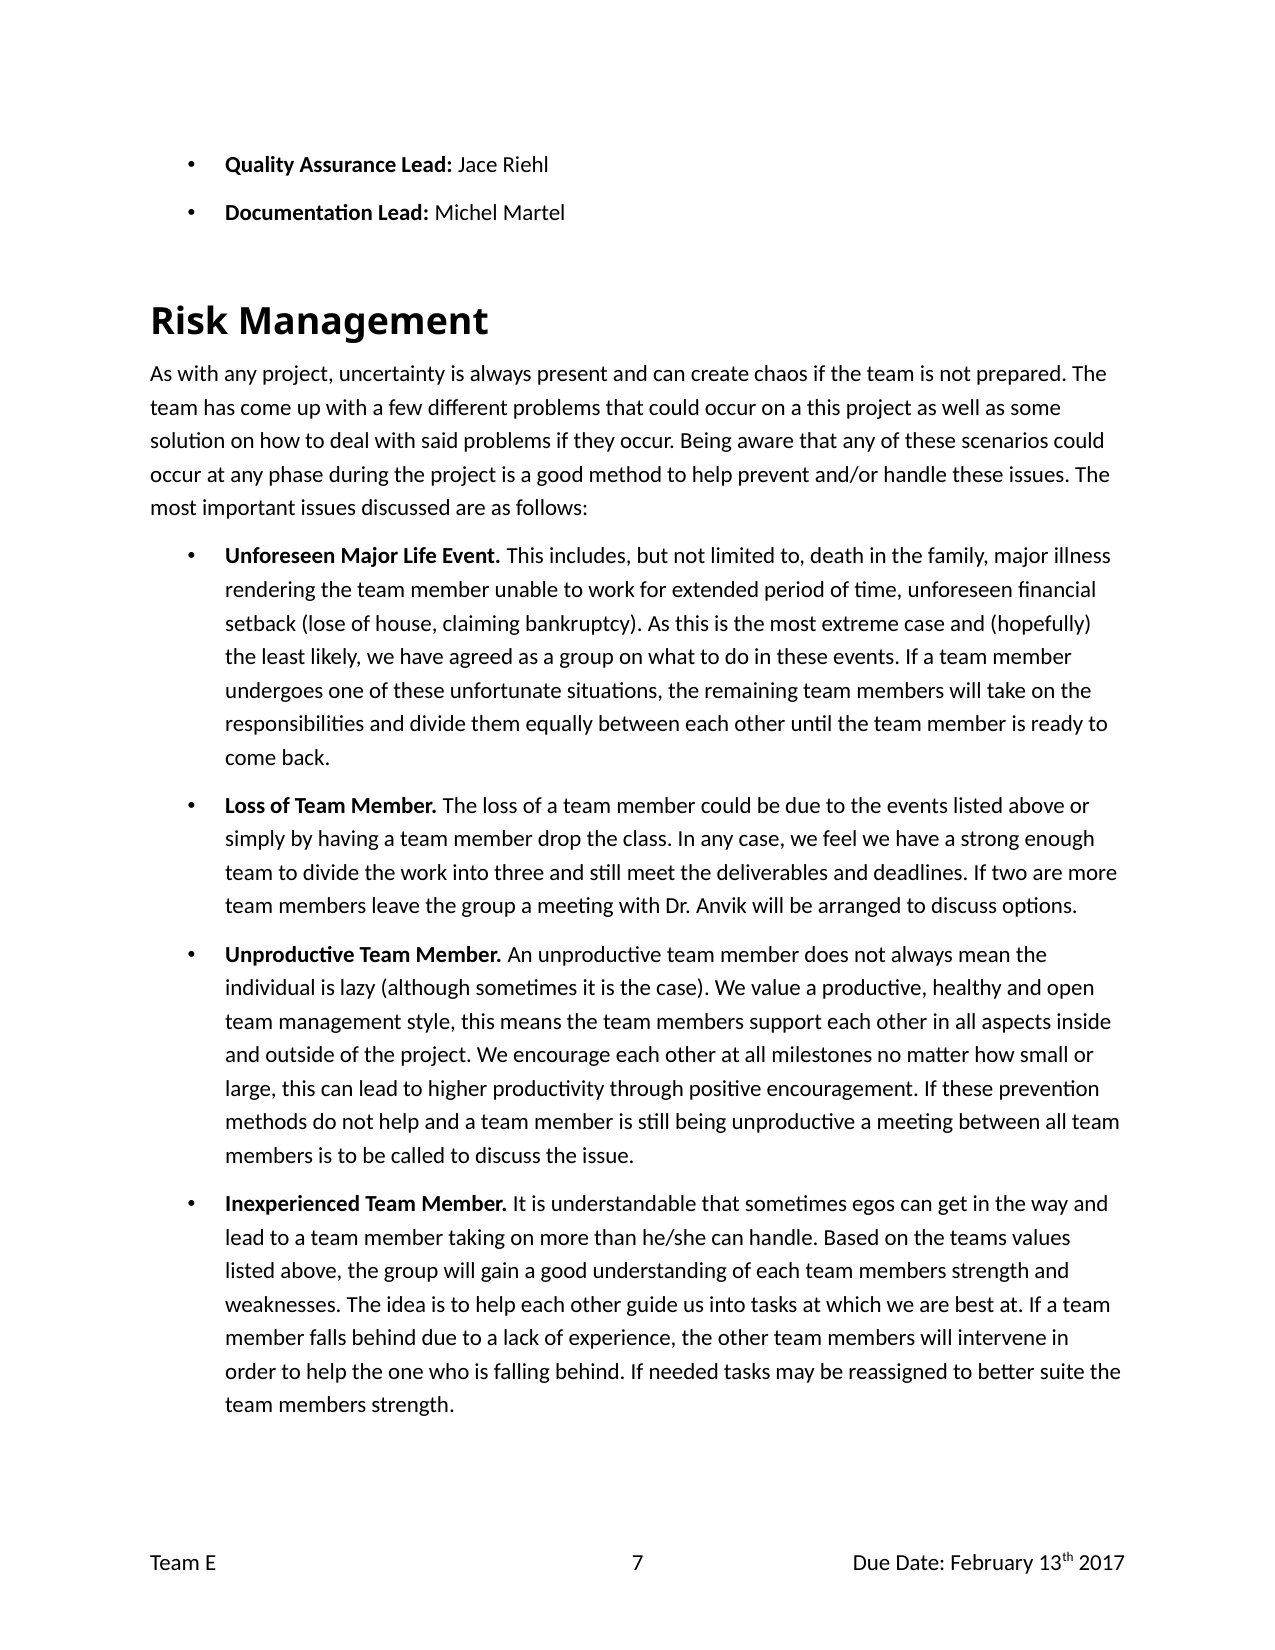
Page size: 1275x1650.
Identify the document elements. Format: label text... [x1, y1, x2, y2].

list Documentation Lead: Michel Martel [187, 198, 1125, 226]
list Inexperienced Team Member. It is understandable that sometimes egos can get in the way and lead to a team member taking on more than he/she can handle. Based on the teams values listed above, the group will gain a good understanding of each team members strength and weaknesses. The idea is to help each other guide us into tasks at which we are best at. If a team member falls behind due to a lack of experience, the other team members will intervene in order to help the one who is falling behind. If needed tasks may be reassigned to better suite the team members strength. [187, 1189, 1125, 1418]
text As with any project, uncertainty is always present and can create chaos if the team is not prepared. The team has come up with a few different problems that could occur on a this project as well as some solution on how to deal with said problems if they occur. Being aware that any of these scenarios could occur at any phase during the project is a good method to help prevent and/or handle these issues. The most important issues discussed are as follows: [150, 359, 1125, 521]
list Unproductive Team Member. An unproductive team member does not always mean the individual is lazy (although sometimes it is the case). We value a productive, healthy and open team management style, this means the team members support each other in all aspects inside and outside of the project. We encourage each other at all milestones no matter how small or large, this can lead to higher productivity through positive encouragement. If these prevention methods do not help and a team member is still being unproductive a meeting between all team members is to be called to discuss the issue. [187, 940, 1125, 1169]
subtitle Risk Management [150, 294, 1125, 345]
list Unforeseen Major Life Event. This includes, but not limited to, death in the family, major illness rendering the team member unable to work for extended period of time, unforeseen financial setback (lose of house, claiming bankruptcy). As this is the most extreme case and (hopefully) the least likely, we have agreed as a group on what to do in these events. If a team member undergoes one of these unfortunate situations, the remaining team members will take on the responsibilities and divide them equally between each other until the team member is ready to come back. [187, 542, 1125, 771]
list Quality Assurance Lead: Jace Riehl [187, 150, 1125, 178]
list Loss of Team Member. The loss of a team member could be due to the events listed above or simply by having a team member drop the class. In any case, we feel we have a strong enough team to divide the work into three and still meet the deliverables and deadlines. If two are more team members leave the group a meeting with Dr. Anvik will be arranged to discuss options. [187, 791, 1125, 919]
